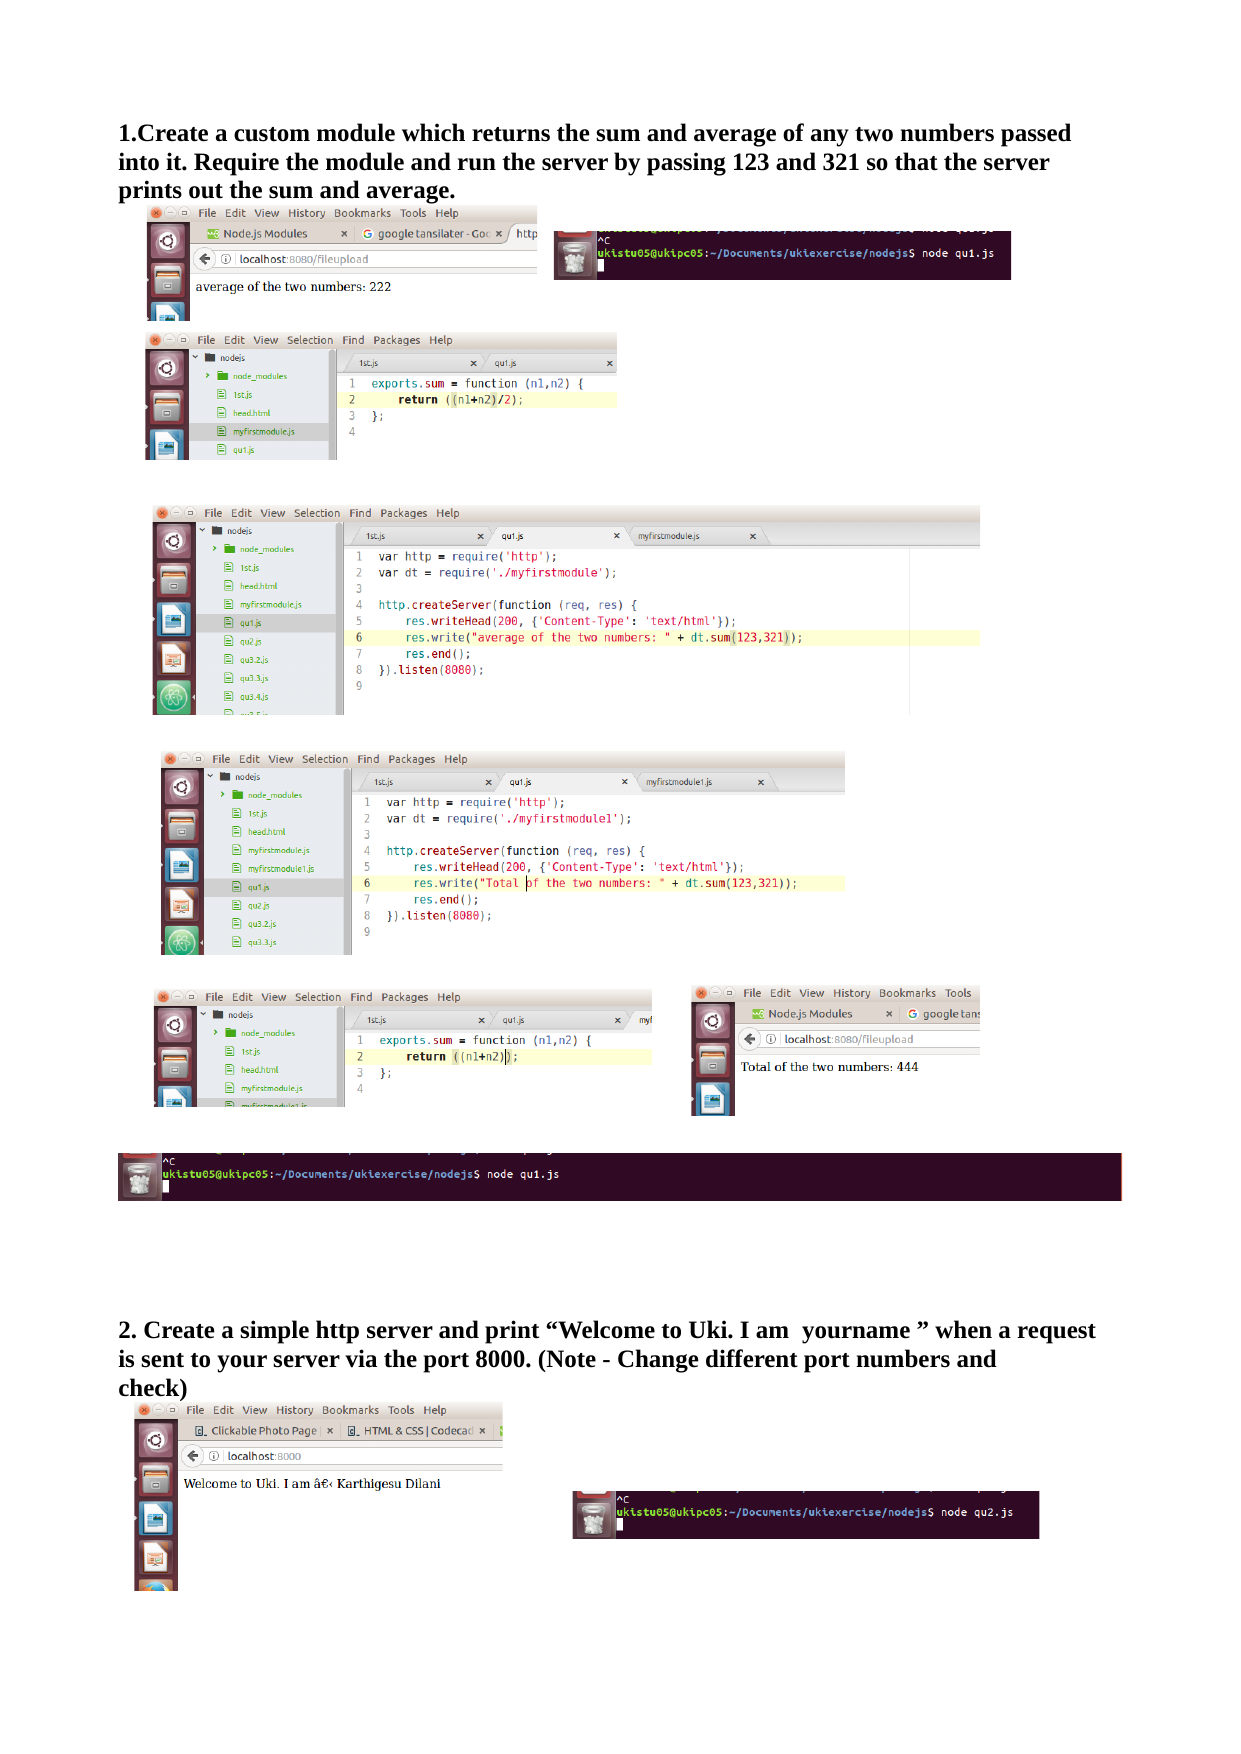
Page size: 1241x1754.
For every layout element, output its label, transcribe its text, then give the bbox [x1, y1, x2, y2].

text prints out the sum and average. [118, 176, 1122, 204]
text check) [118, 1373, 1122, 1401]
picture [161, 750, 845, 955]
text into it. Require the module and run the server by passing 123 and 321 so that the server [118, 147, 1122, 176]
text is sent to your server via the port 8000. (Note - Change different port numbers and [118, 1344, 1122, 1373]
text 2. Create a simple http server and print “Welcome to Uki. I am ​ yourname​ ” when a request [118, 1315, 1122, 1344]
picture [152, 505, 981, 715]
text 1.Create a custom module which returns the sum and average of any two numbers passed [118, 118, 1122, 147]
